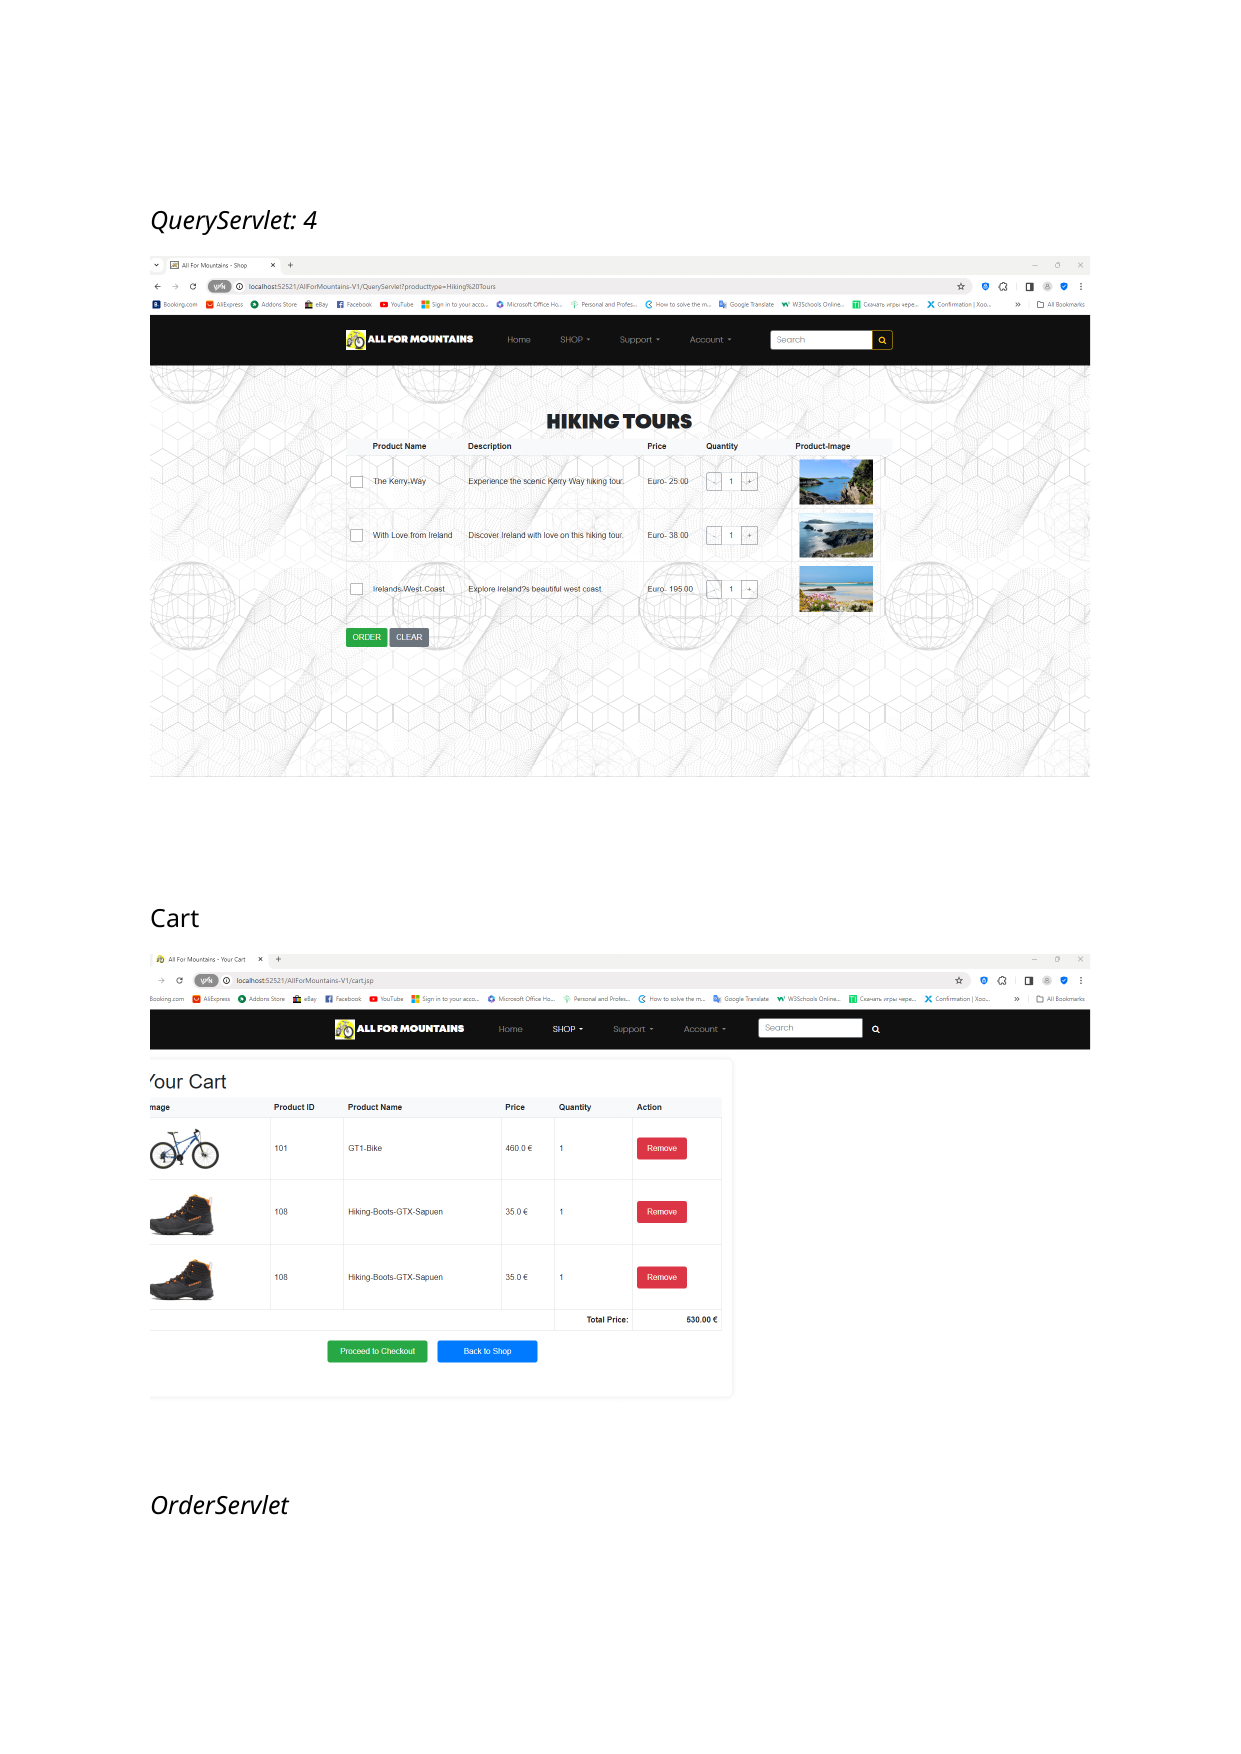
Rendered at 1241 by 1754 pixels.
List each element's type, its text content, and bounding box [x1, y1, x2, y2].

text OrderServlet [150, 1488, 1090, 1522]
text Cart [150, 901, 1090, 935]
text QueryServlet: 4 [150, 203, 1090, 237]
